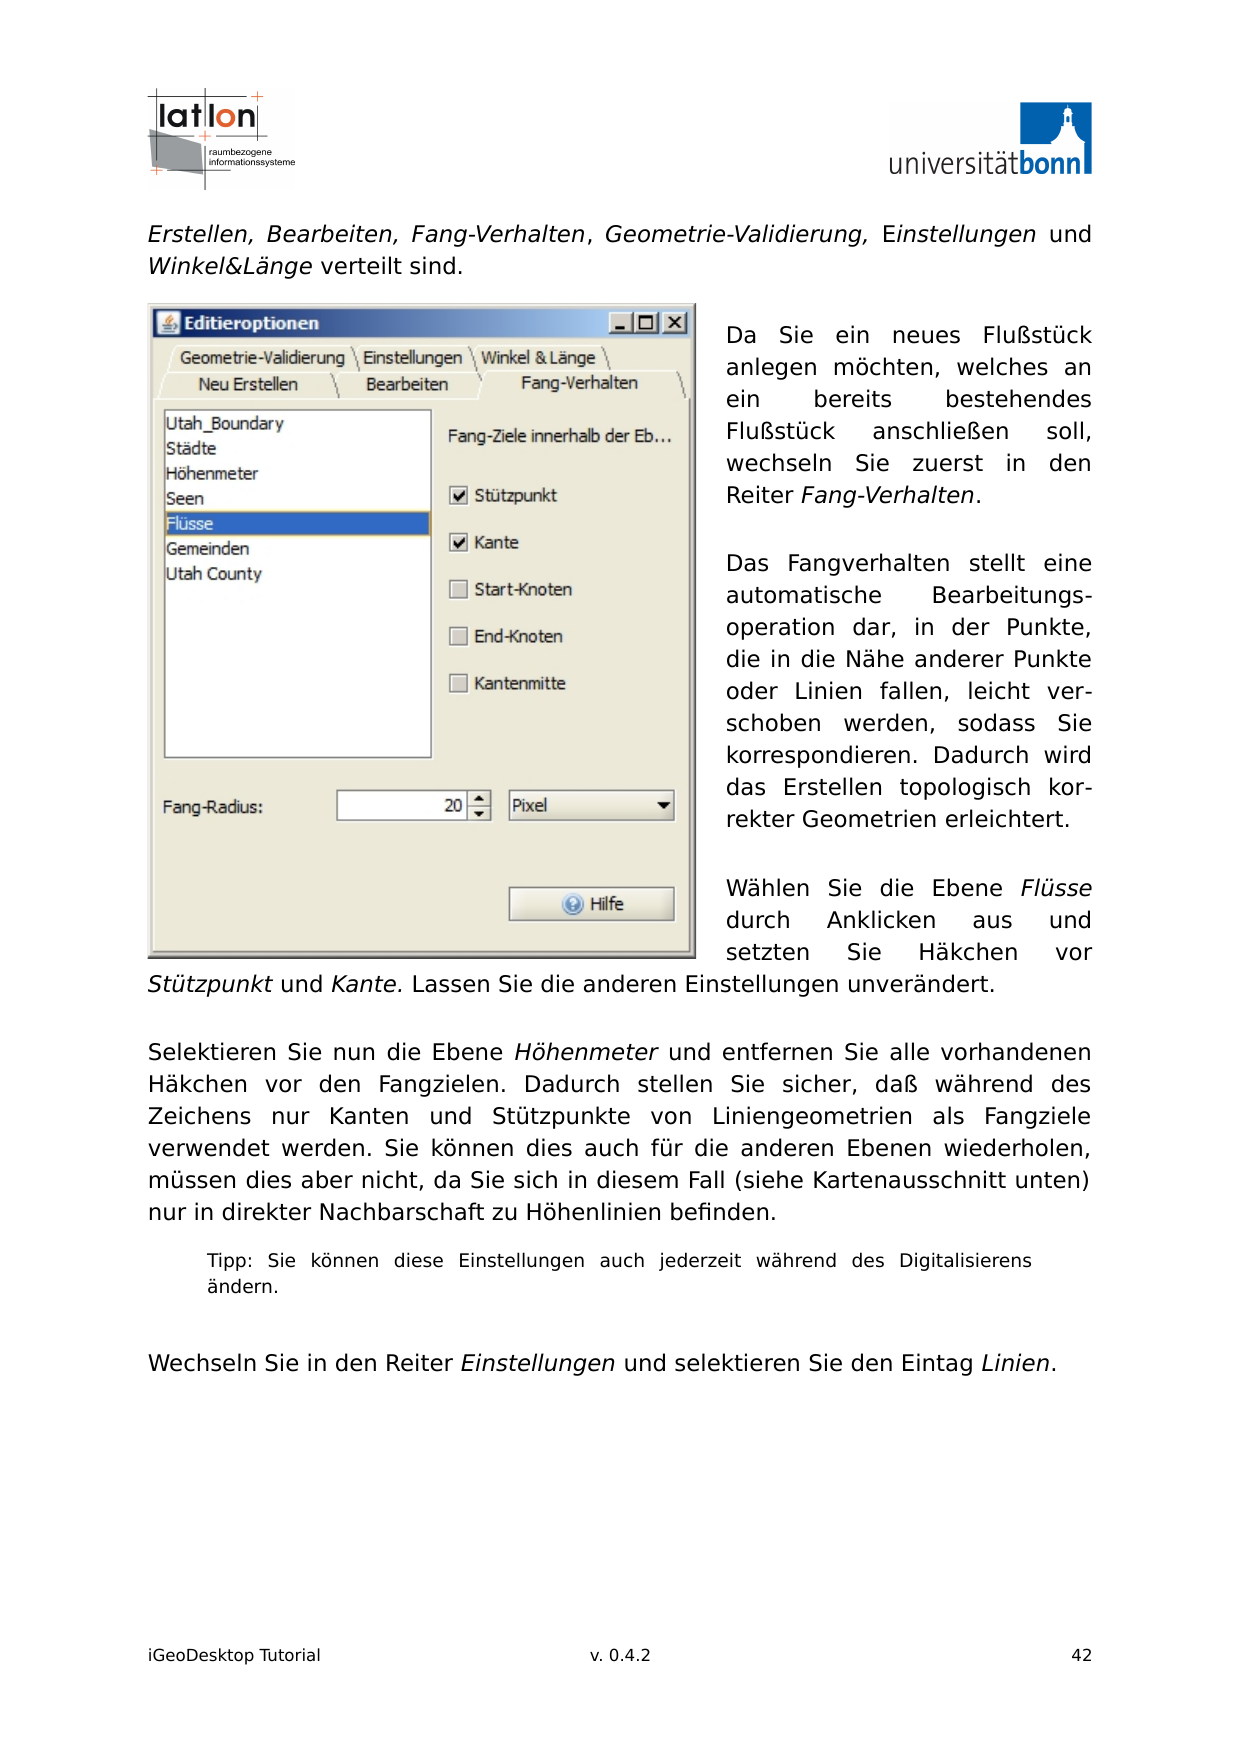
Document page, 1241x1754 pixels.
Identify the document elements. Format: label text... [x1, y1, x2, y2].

text Wählen Sie die Ebene Flüsse durch Anklicken aus und setzten Sie Häkchen vor Stützpunkt und Kante. Lassen Sie die anderen Einstellungen unverändert. [148, 875, 1092, 998]
picture [147, 88, 295, 190]
text Tipp: Sie können diese Einstellungen auch jederzeit während des Digitalisierens ändern. [207, 1250, 1033, 1298]
text Erstellen, Bearbeiten, Fang-Verhalten, Geometrie-Validierung, Einstellungen und Winkel&Länge verteilt sind. [148, 221, 1092, 280]
text Wechseln Sie in den Reiter Einstellungen und selektieren Sie den Eintag Linien. [148, 1350, 1092, 1377]
picture [889, 102, 1093, 174]
text Selektieren Sie nun die Ebene Höhenmeter und entfernen Sie alle vorhandenen Häkchen vor den Fangzielen. Dadurch stellen Sie sicher, daß während des Zeichens nur Kanten und Stützpunkte von Liniengeometrien als Fangziele verwendet werden. Sie können dies auch für die anderen Ebenen wiederholen, müssen dies aber nicht, da Sie sich in diesem Fall (siehe Kartenausschnitt unten) nur in direkter Nachbarschaft zu Höhenlinien befinden. [148, 1039, 1092, 1226]
text Da Sie ein neues Flußstück anlegen möchten, welches an ein bereits bestehendes Flußstück anschließen soll, wechseln Sie zuerst in den Reiter Fang-Verhalten. [697, 322, 1092, 508]
text Das Fangverhalten stellt eine automatische Bearbeitungs­operation dar, in der Punkte, die in die Nähe anderer Punkte oder Linien fallen, leicht ver­schoben wer­den, sodass Sie korrespondieren. Dadurch wird das Erstellen topologisch kor­rekter Geometrien erleichtert. [697, 551, 1092, 833]
picture [147, 303, 697, 959]
